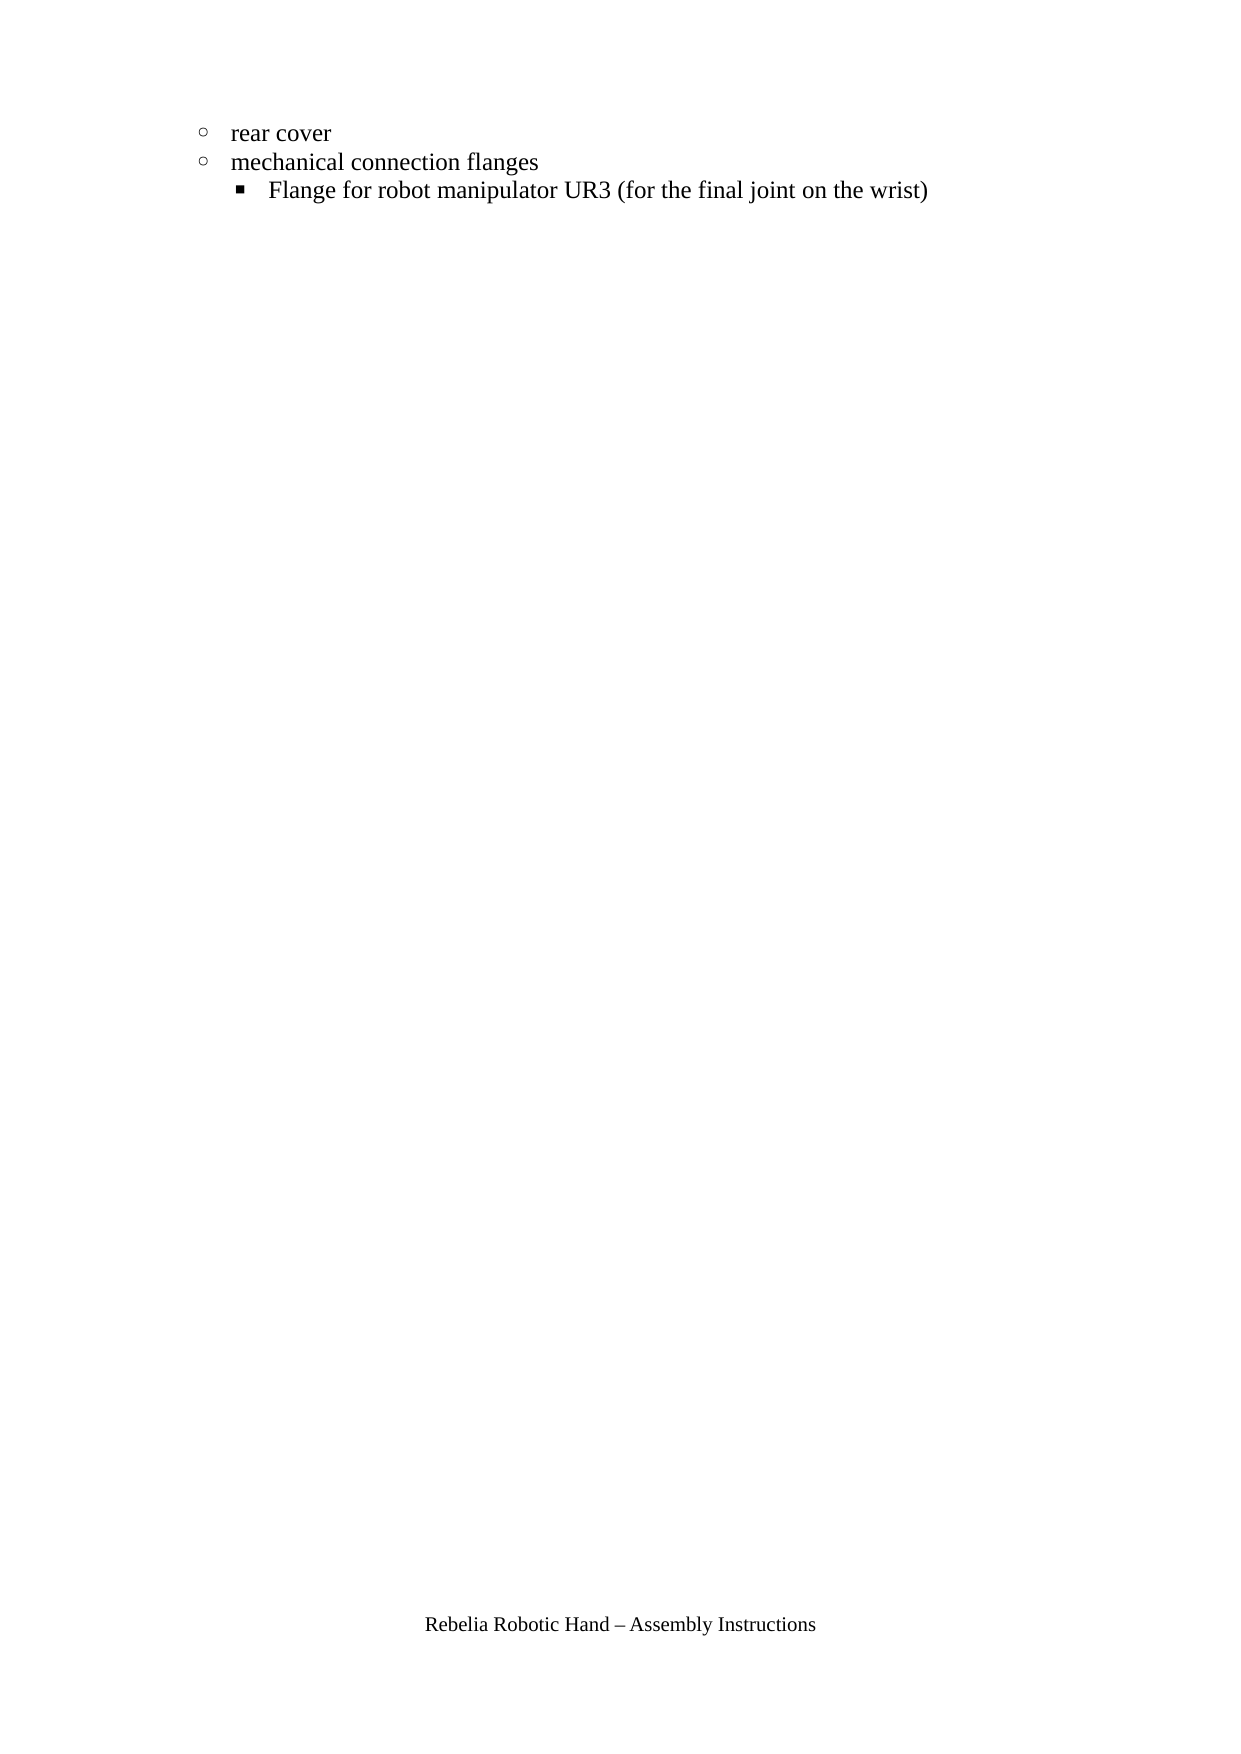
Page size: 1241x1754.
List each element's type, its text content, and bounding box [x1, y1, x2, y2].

list rear cover [193, 118, 1123, 147]
list mechanical connection flanges [193, 147, 1123, 176]
list Flange for robot manipulator UR3 (for the final joint on the wrist) [231, 176, 1123, 204]
